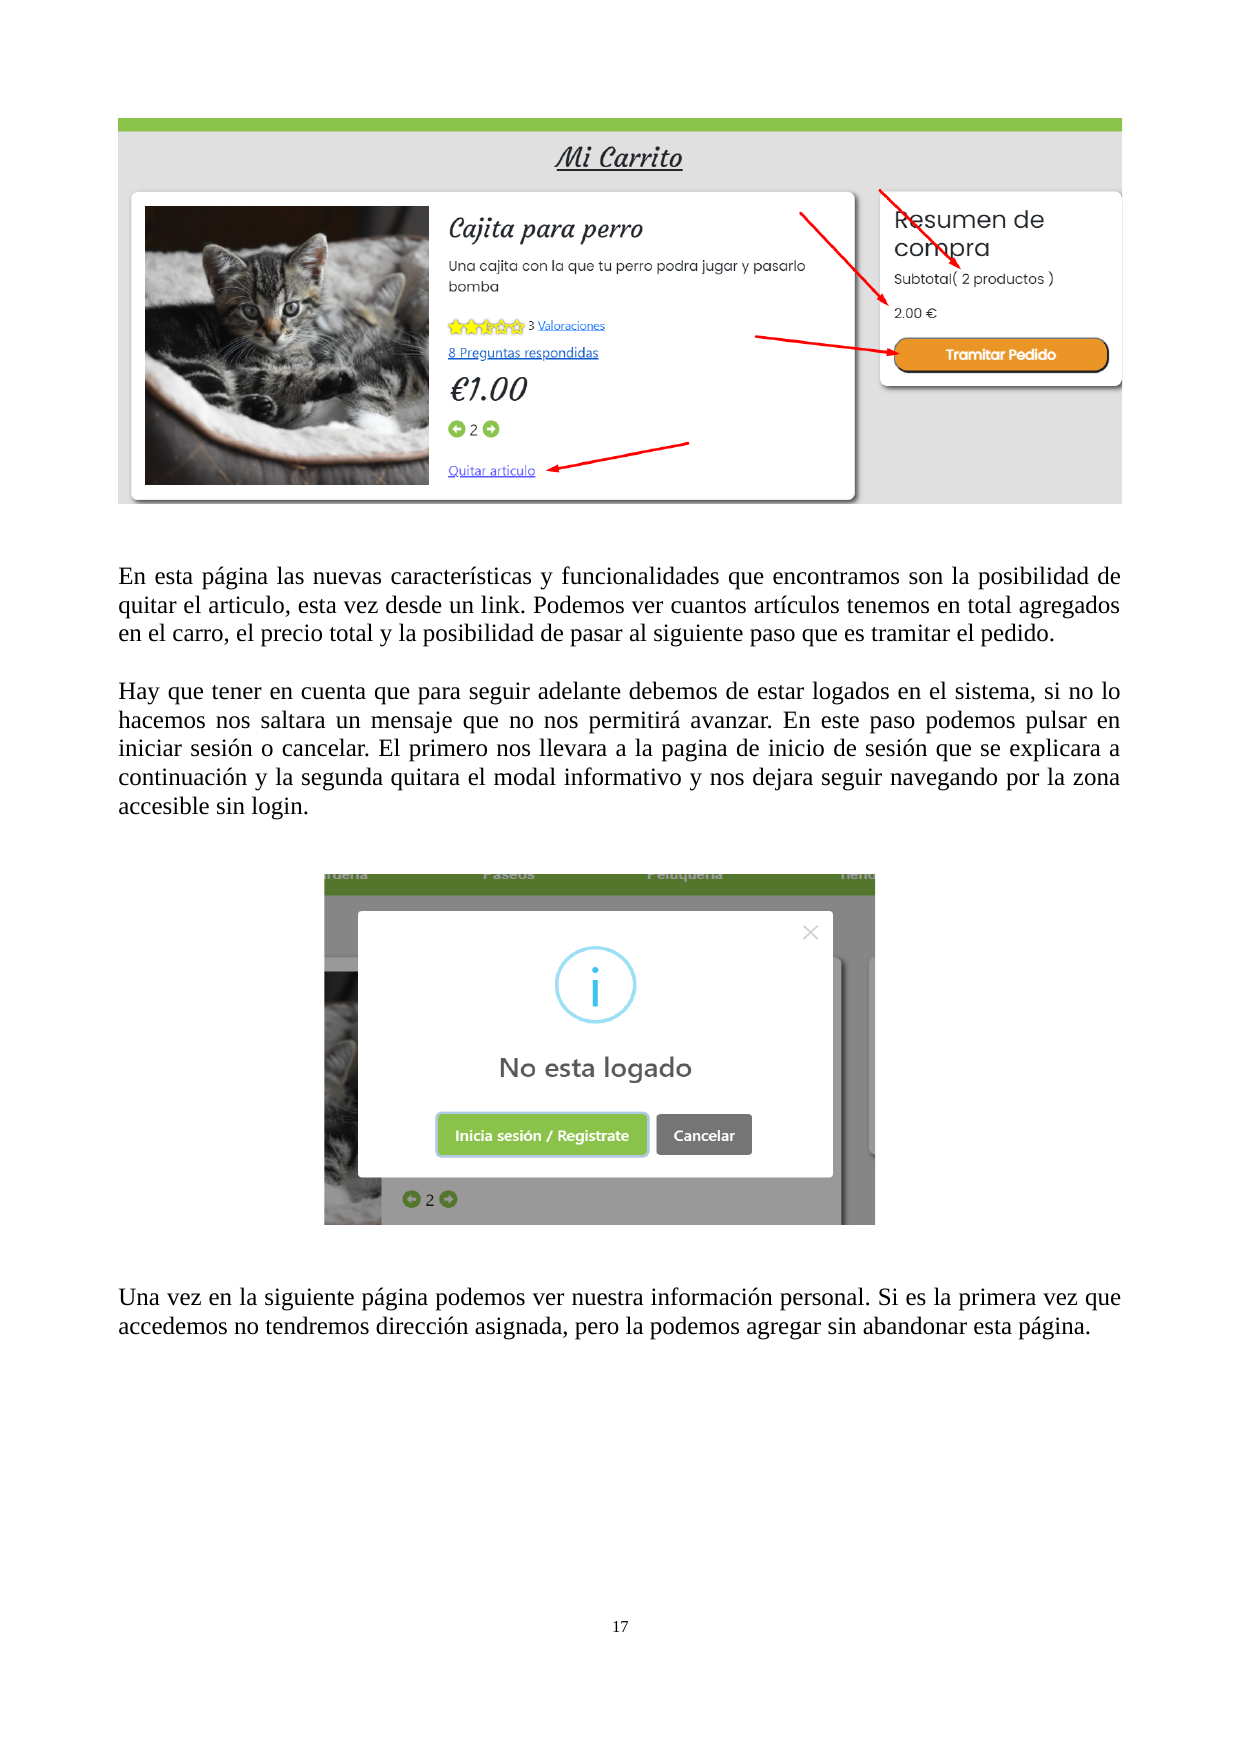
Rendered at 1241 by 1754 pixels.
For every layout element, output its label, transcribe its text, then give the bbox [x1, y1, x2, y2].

text En esta página las nuevas características y funcionalidades que encontramos son la posibilidad de quitar el articulo, esta vez desde un link. Podemos ver cuantos artículos tenemos en total agregados en el carro, el precio total y la posibilidad de pasar al siguiente paso que es tramitar el pedido. [118, 561, 1122, 647]
text Hay que tener en cuenta que para seguir adelante debemos de estar logados en el sistema, si no lo hacemos nos saltara un mensaje que no nos permitirá avanzar. En este paso podemos pulsar en iniciar sesión o cancelar. El primero nos llevara a la pagina de inicio de sesión que se explicara a continuación y la segunda quitara el modal informativo y nos dejara seguir navegando por la zona accesible sin login. [118, 676, 1122, 820]
picture [118, 118, 1123, 504]
picture [324, 874, 876, 1225]
text Una vez en la siguiente página podemos ver nuestra información personal. Si es la primera vez que accedemos no tendremos dirección asignada, pero la podemos agregar sin abandonar esta página. [118, 1282, 1122, 1340]
